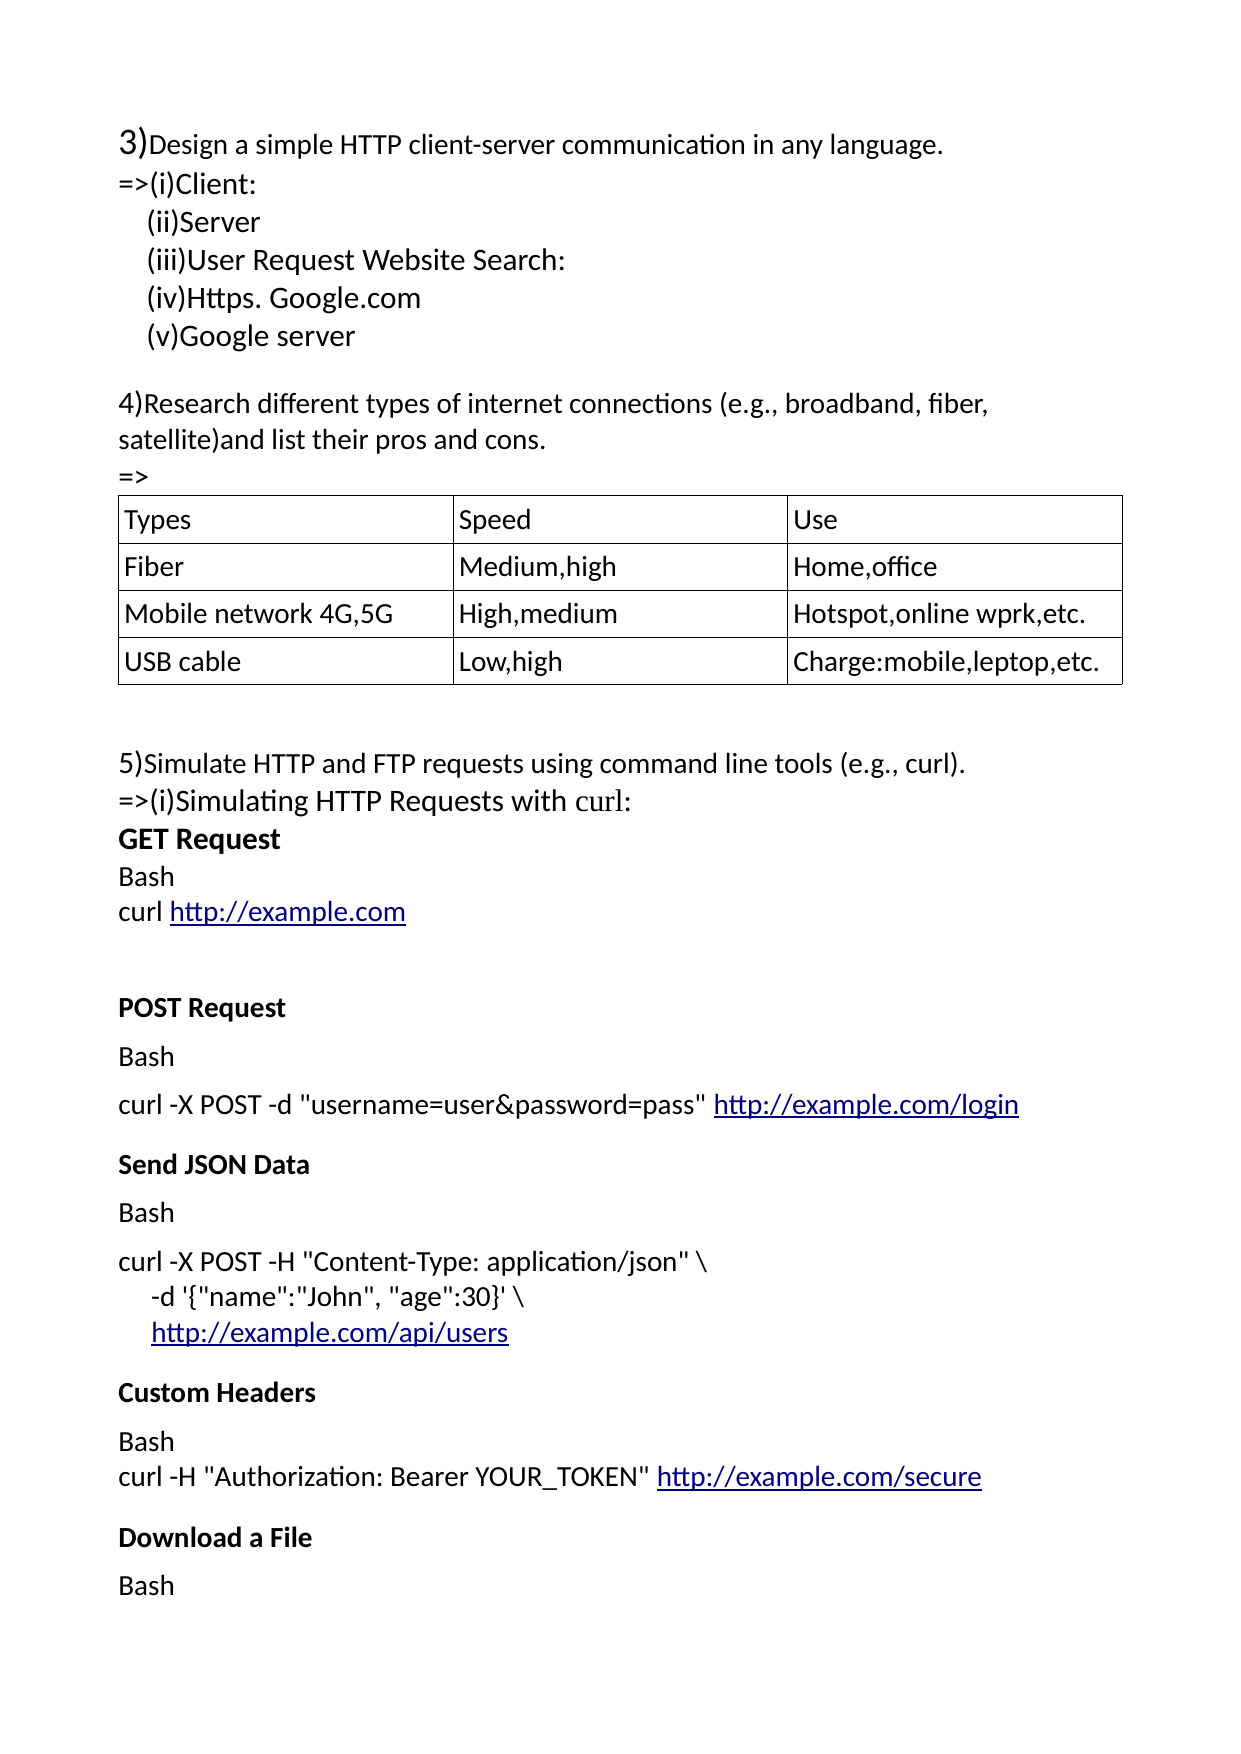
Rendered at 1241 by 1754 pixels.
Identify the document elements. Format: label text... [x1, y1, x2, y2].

text curl -X POST -H "Content-Type: application/json" \ [118, 1243, 1122, 1278]
subtitle POST Request [118, 989, 1122, 1025]
subtitle Send JSON Data [118, 1146, 1122, 1182]
table_cell Low,high [454, 638, 787, 684]
text (v)Google server [118, 316, 1122, 354]
text curl -H "Authorization: Bearer YOUR_TOKEN" http://example.com/secure [118, 1458, 1122, 1494]
text (iii)User Request Website Search: [118, 240, 1122, 278]
text curl -X POST -d "username=user&password=pass" http://example.com/login [118, 1086, 1122, 1121]
table_cell Mobile network 4G,5G [119, 591, 453, 637]
subtitle Custom Headers [118, 1374, 1122, 1410]
text =>(i)Simulating HTTP Requests with curl: [118, 781, 1122, 819]
text Bash [118, 858, 1122, 893]
text 5)Simulate HTTP and FTP requests using command line tools (e.g., curl). [118, 743, 1122, 781]
text 4)Research different types of internet connections (e.g., broadband, fiber, satellite)and list their pros and cons. [118, 383, 1122, 457]
text Bash [118, 1423, 1122, 1458]
text =>(i)Client: [118, 164, 1122, 202]
subtitle Download a File [118, 1519, 1122, 1554]
table_cell Home,office [788, 544, 1122, 589]
text GET Request [118, 819, 1122, 858]
text 3)Design a simple HTTP client-server communication in any language. [118, 118, 1122, 164]
text (ii)Server [118, 202, 1122, 240]
table_header Types [119, 496, 453, 542]
text -d '{"name":"John", "age":30}' \ [118, 1278, 1122, 1314]
text => [118, 457, 1122, 495]
text (iv)Https. Google.com [118, 278, 1122, 316]
table_header Speed [454, 496, 787, 542]
text Bash [118, 1194, 1122, 1230]
table_cell High,medium [454, 591, 787, 637]
text Bash [118, 1567, 1122, 1603]
table_cell Charge:mobile,leptop,etc. [788, 638, 1122, 684]
text curl http://example.com [118, 893, 1122, 929]
table_header Use [788, 496, 1122, 542]
text Bash [118, 1038, 1122, 1073]
table_cell Medium,high [454, 544, 787, 589]
text http://example.com/api/users [118, 1314, 1122, 1349]
table_cell Fiber [119, 544, 453, 589]
table_cell USB cable [119, 638, 453, 684]
table_cell Hotspot,online wprk,etc. [788, 591, 1122, 637]
